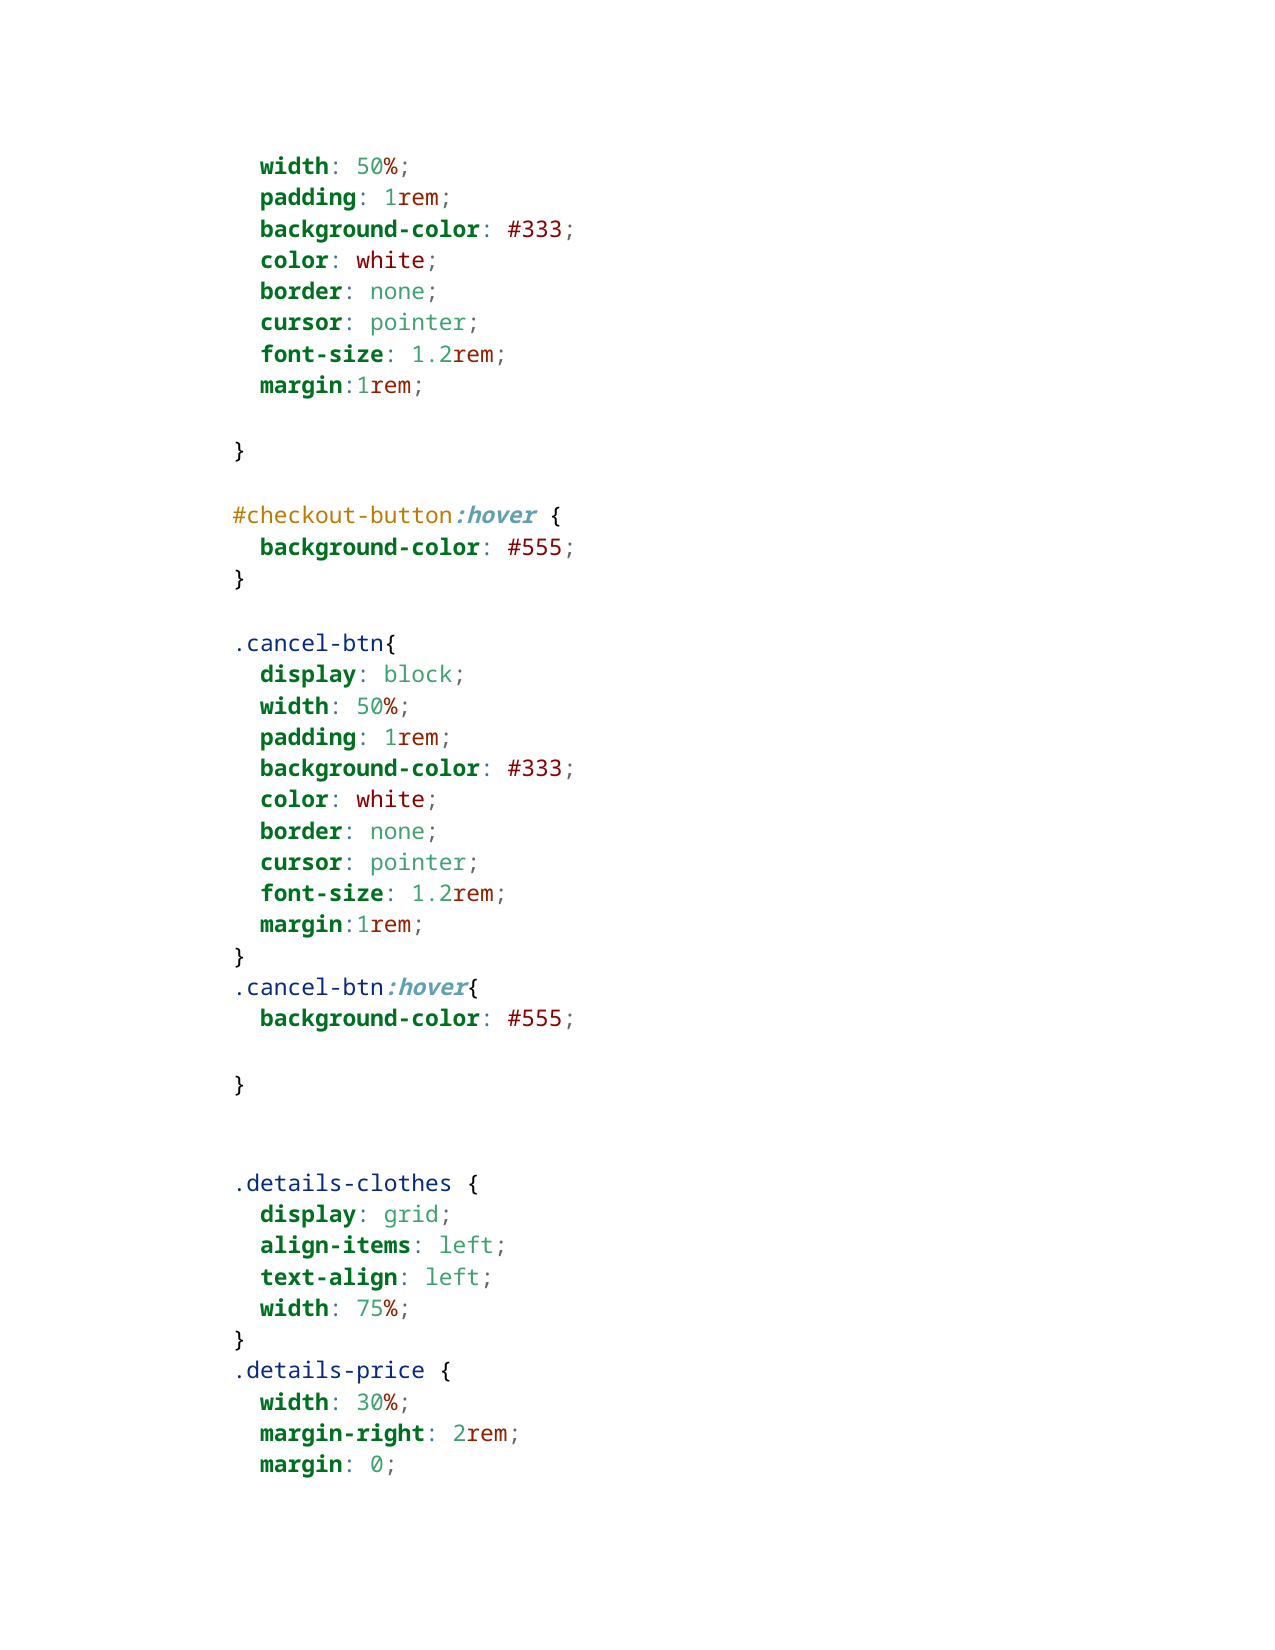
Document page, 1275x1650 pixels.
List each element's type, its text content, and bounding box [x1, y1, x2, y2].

text width: 50%; padding: 1rem; background-color: #333; color: white; border: none; cursor: pointer; font-size: 1.2rem; margin:1rem; } #checkout-button:hover { background-color: #555; } .cancel-btn{ display: block; width: 50%; padding: 1rem; background-color: #333; color: white; border: none; cursor: pointer; font-size: 1.2rem; margin:1rem; } .cancel-btn:hover{ background-color: #555; } .details-clothes { display: grid; align-items: left; text-align: left; width: 75%; } .details-price { width: 30%; margin-right: 2rem; margin: 0; [150, 150, 1125, 1479]
